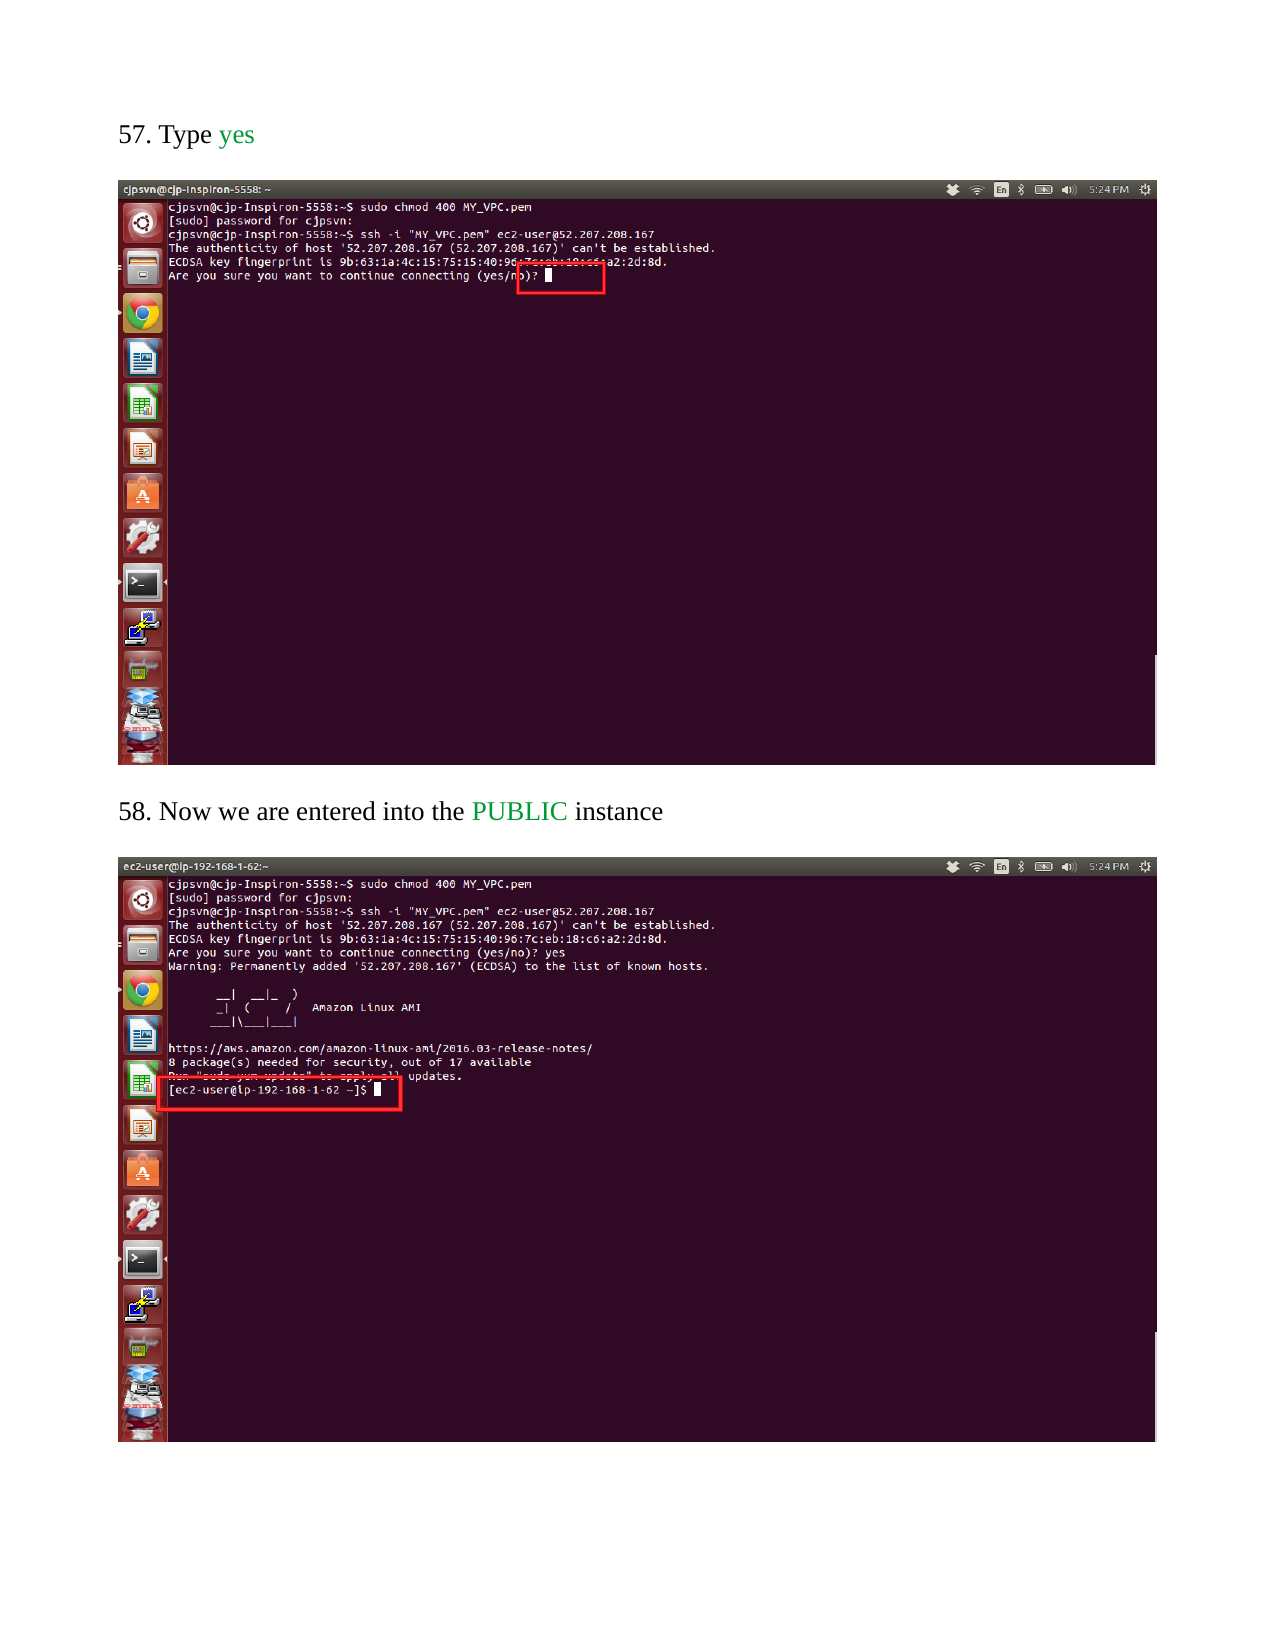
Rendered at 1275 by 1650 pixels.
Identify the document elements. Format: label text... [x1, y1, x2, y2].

picture [118, 857, 1157, 1442]
picture [118, 180, 1157, 765]
text 58. Now we are entered into the PUBLIC instance [118, 796, 1157, 827]
text 57. Type yes [118, 118, 1157, 149]
